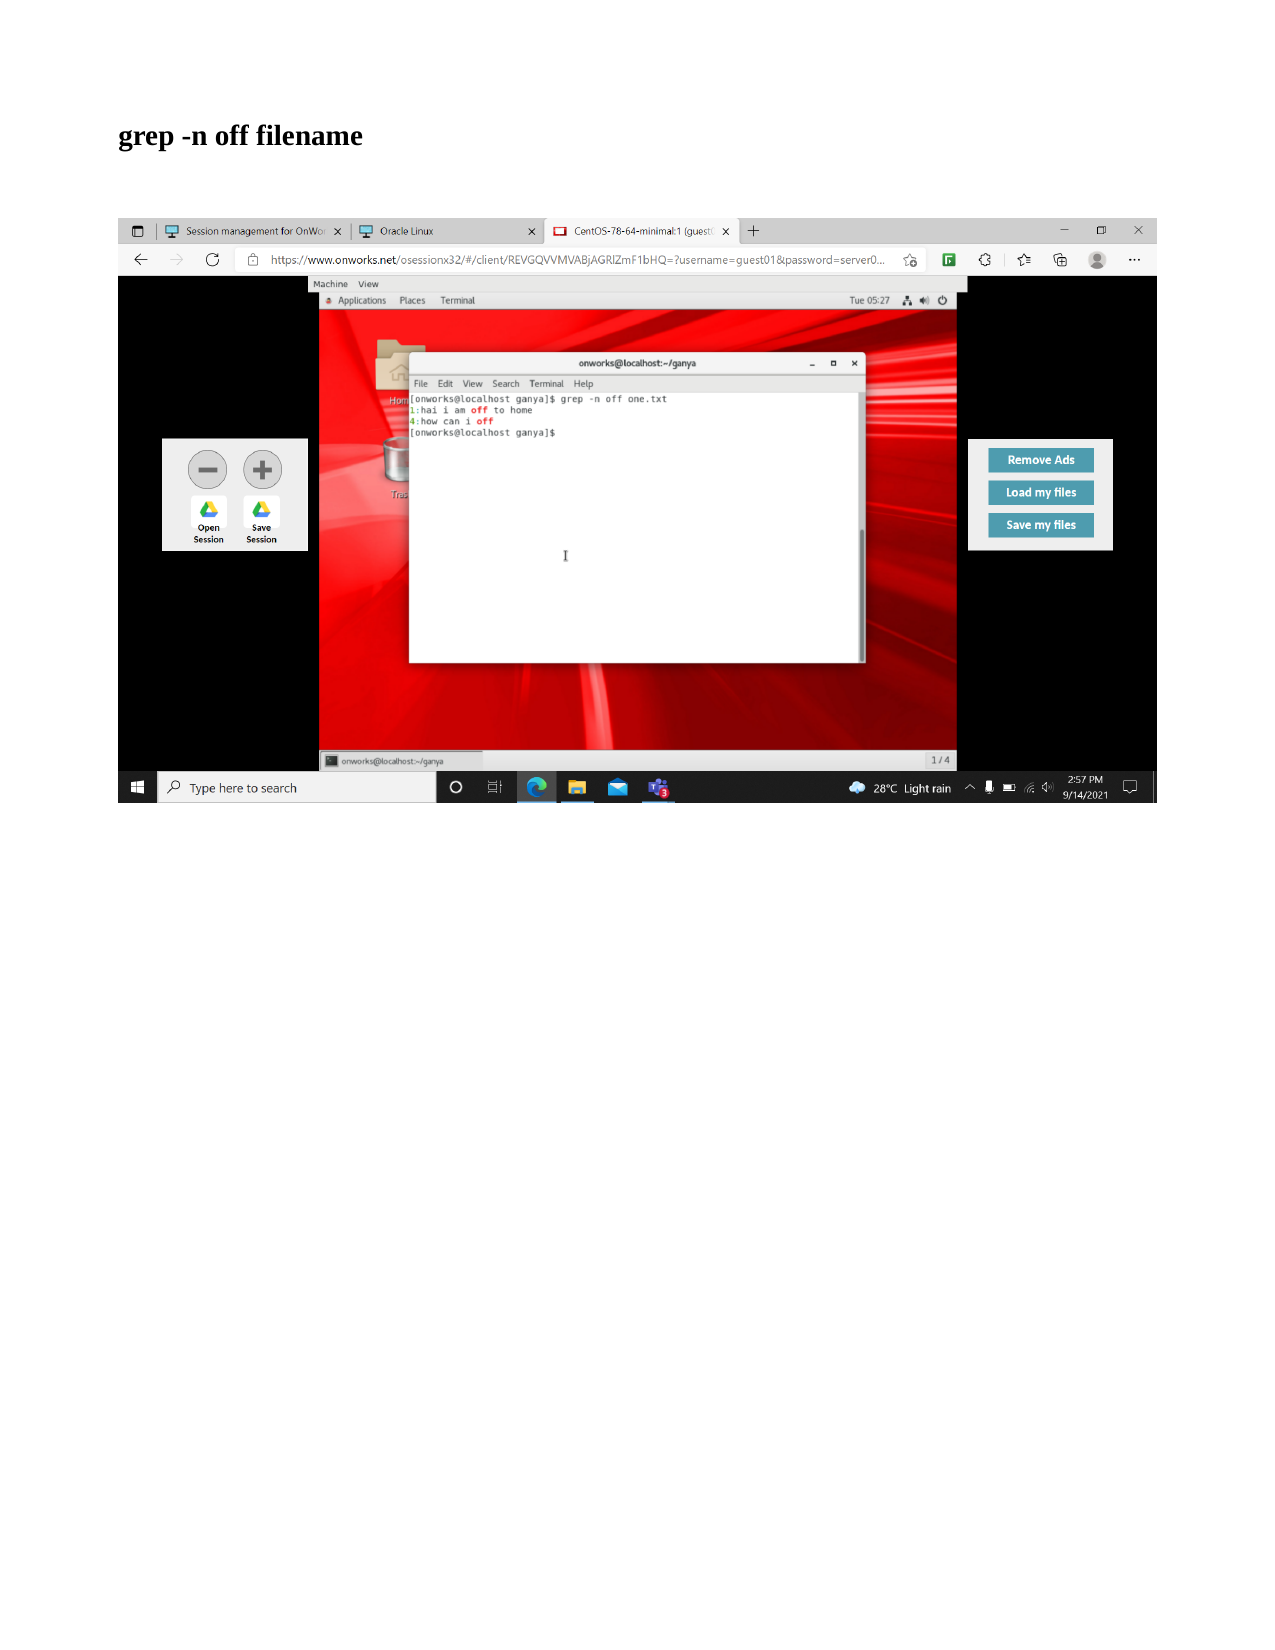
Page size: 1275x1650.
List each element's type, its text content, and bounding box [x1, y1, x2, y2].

picture [118, 218, 1157, 803]
text grep -n off filename [118, 118, 1157, 152]
